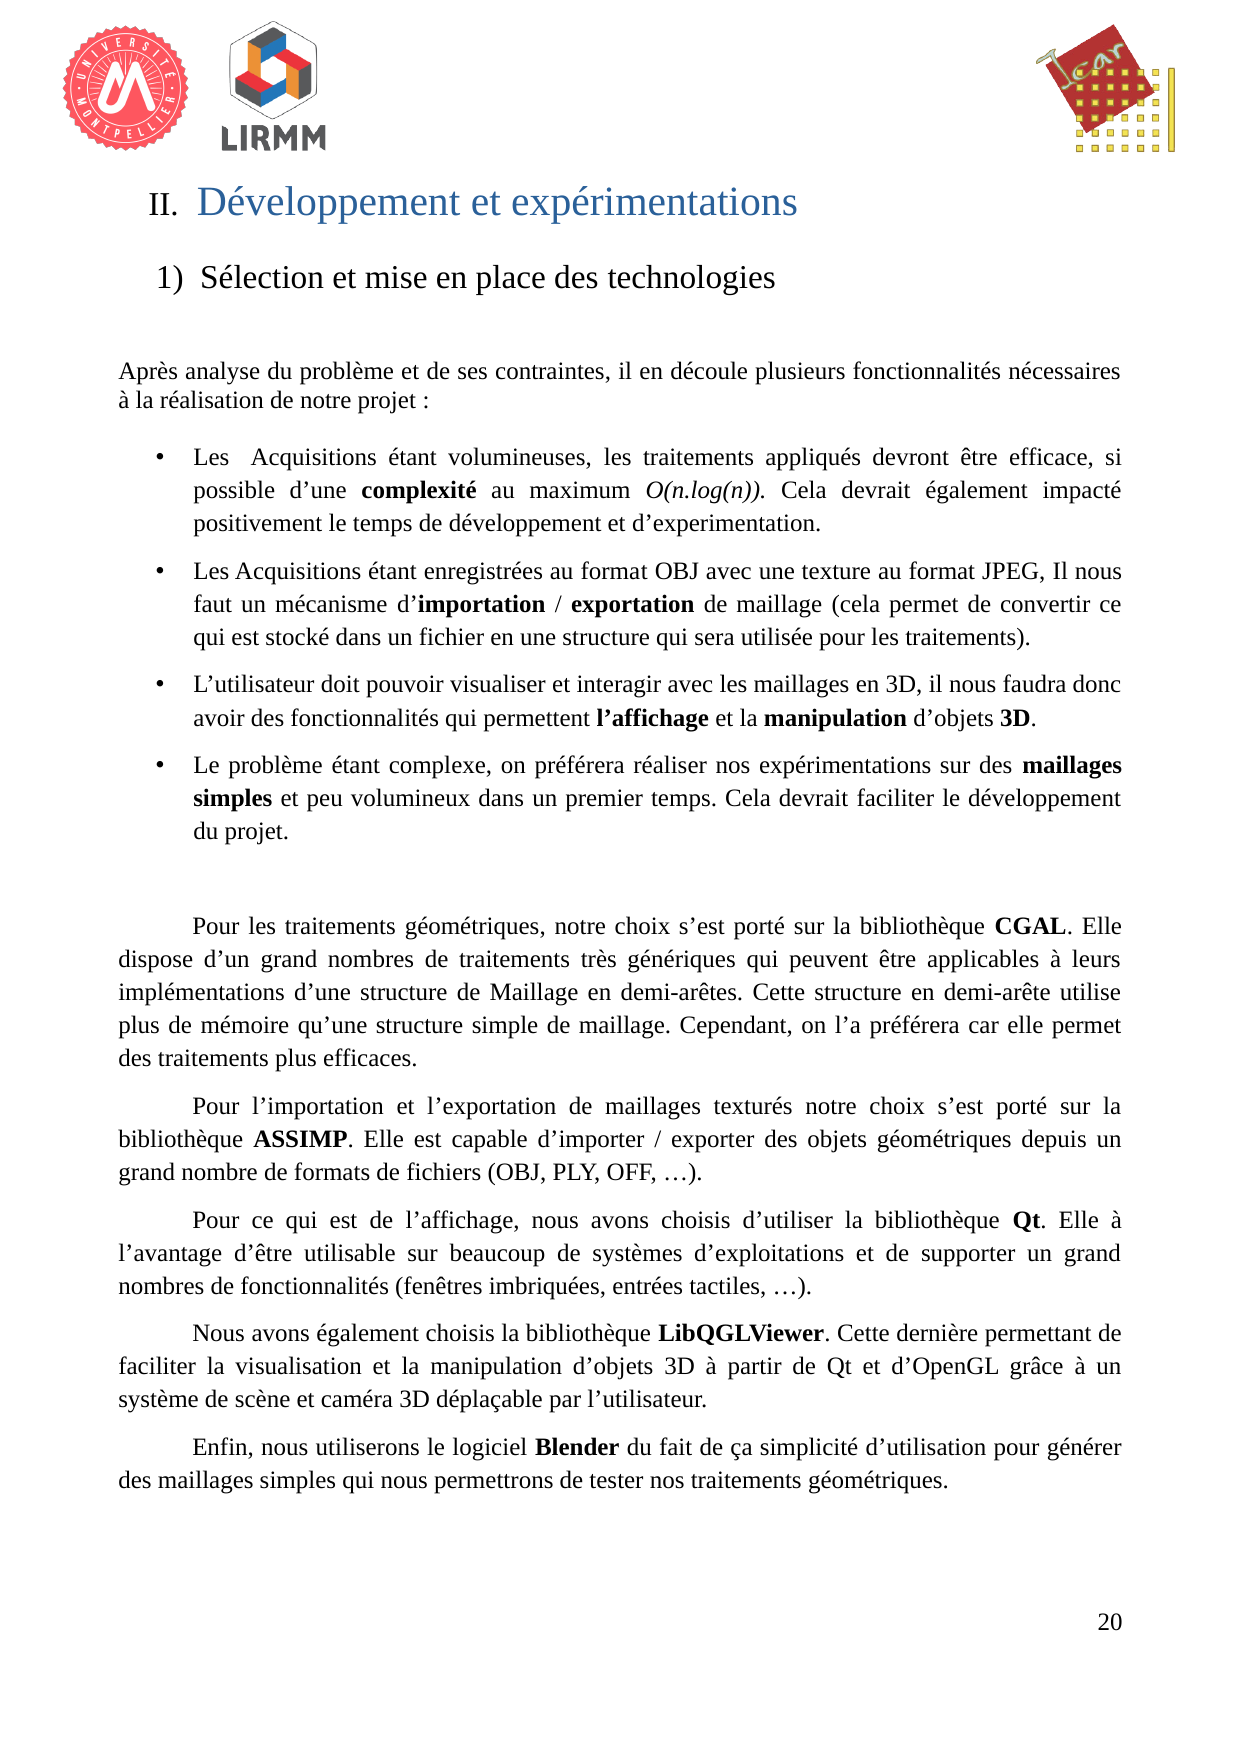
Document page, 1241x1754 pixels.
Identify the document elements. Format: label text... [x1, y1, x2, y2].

text Pour l’importation et l’exportation de maillages texturés notre choix s’est porté sur la bibliothèque ASSIMP. Elle est capable d’importer / exporter des objets géométriques depuis un grand nombre de formats de fichiers (OBJ, PLY, OFF, …). [118, 1091, 1122, 1186]
text Nous avons également choisis la bibliothèque LibQGLViewer. Cette dernière permettant de faciliter la visualisation et la manipulation d’objets 3D à partir de Qt et d’OpenGL grâce à un système de scène et caméra 3D déplaçable par l’utilisateur. [118, 1318, 1122, 1413]
list Les Acquisitions étant volumineuses, les traitements appliqués devront être efficace, si possible d’une complexité au maximum O(n.log(n)). Cela devrait également impacté positivement le temps de développement et d’experimentation. [156, 442, 1122, 537]
picture [203, 16, 343, 155]
picture [1025, 6, 1177, 154]
subtitle 1) Sélection et mise en place des technologies [156, 258, 1122, 296]
list L’utilisateur doit pouvoir visualiser et interagir avec les maillages en 3D, il nous faudra donc avoir des fonctionnalités qui permettent l’affichage et la manipulation d’objets 3D. [156, 669, 1122, 731]
text Pour les traitements géométriques, notre choix s’est porté sur la bibliothèque CGAL. Elle dispose d’un grand nombres de traitements très génériques qui peuvent être applicables à leurs implémentations d’une structure de Maillage en demi-arêtes. Cette structure en demi-arête utilise plus de mémoire qu’une structure simple de maillage. Cependant, on l’a préférera car elle permet des traitements plus efficaces. [118, 911, 1122, 1072]
list Le problème étant complexe, on préférera réaliser nos expérimentations sur des maillages simples et peu volumineux dans un premier temps. Cela devrait faciliter le développement du projet. [156, 750, 1122, 845]
list Les Acquisitions étant enregistrées au format OBJ avec une texture au format JPEG, Il nous faut un mécanisme d’importation / exportation de maillage (cela permet de convertir ce qui est stocké dans un fichier en une structure qui sera utilisée pour les traitements). [156, 556, 1122, 651]
subtitle Développement et expérimentations [178, 176, 1122, 224]
text Après analyse du problème et de ses contraintes, il en découle plusieurs fonctionnalités nécessaires à la réalisation de notre projet : [118, 356, 1122, 413]
picture [57, 13, 201, 156]
text Pour ce qui est de l’affichage, nous avons choisis d’utiliser la bibliothèque Qt. Elle à l’avantage d’être utilisable sur beaucoup de systèmes d’exploitations et de supporter un grand nombres de fonctionnalités (fenêtres imbriquées, entrées tactiles, …). [118, 1205, 1122, 1299]
text Enfin, nous utiliserons le logiciel Blender du fait de ça simplicité d’utilisation pour générer des maillages simples qui nous permettrons de tester nos traitements géométriques. [118, 1432, 1122, 1494]
